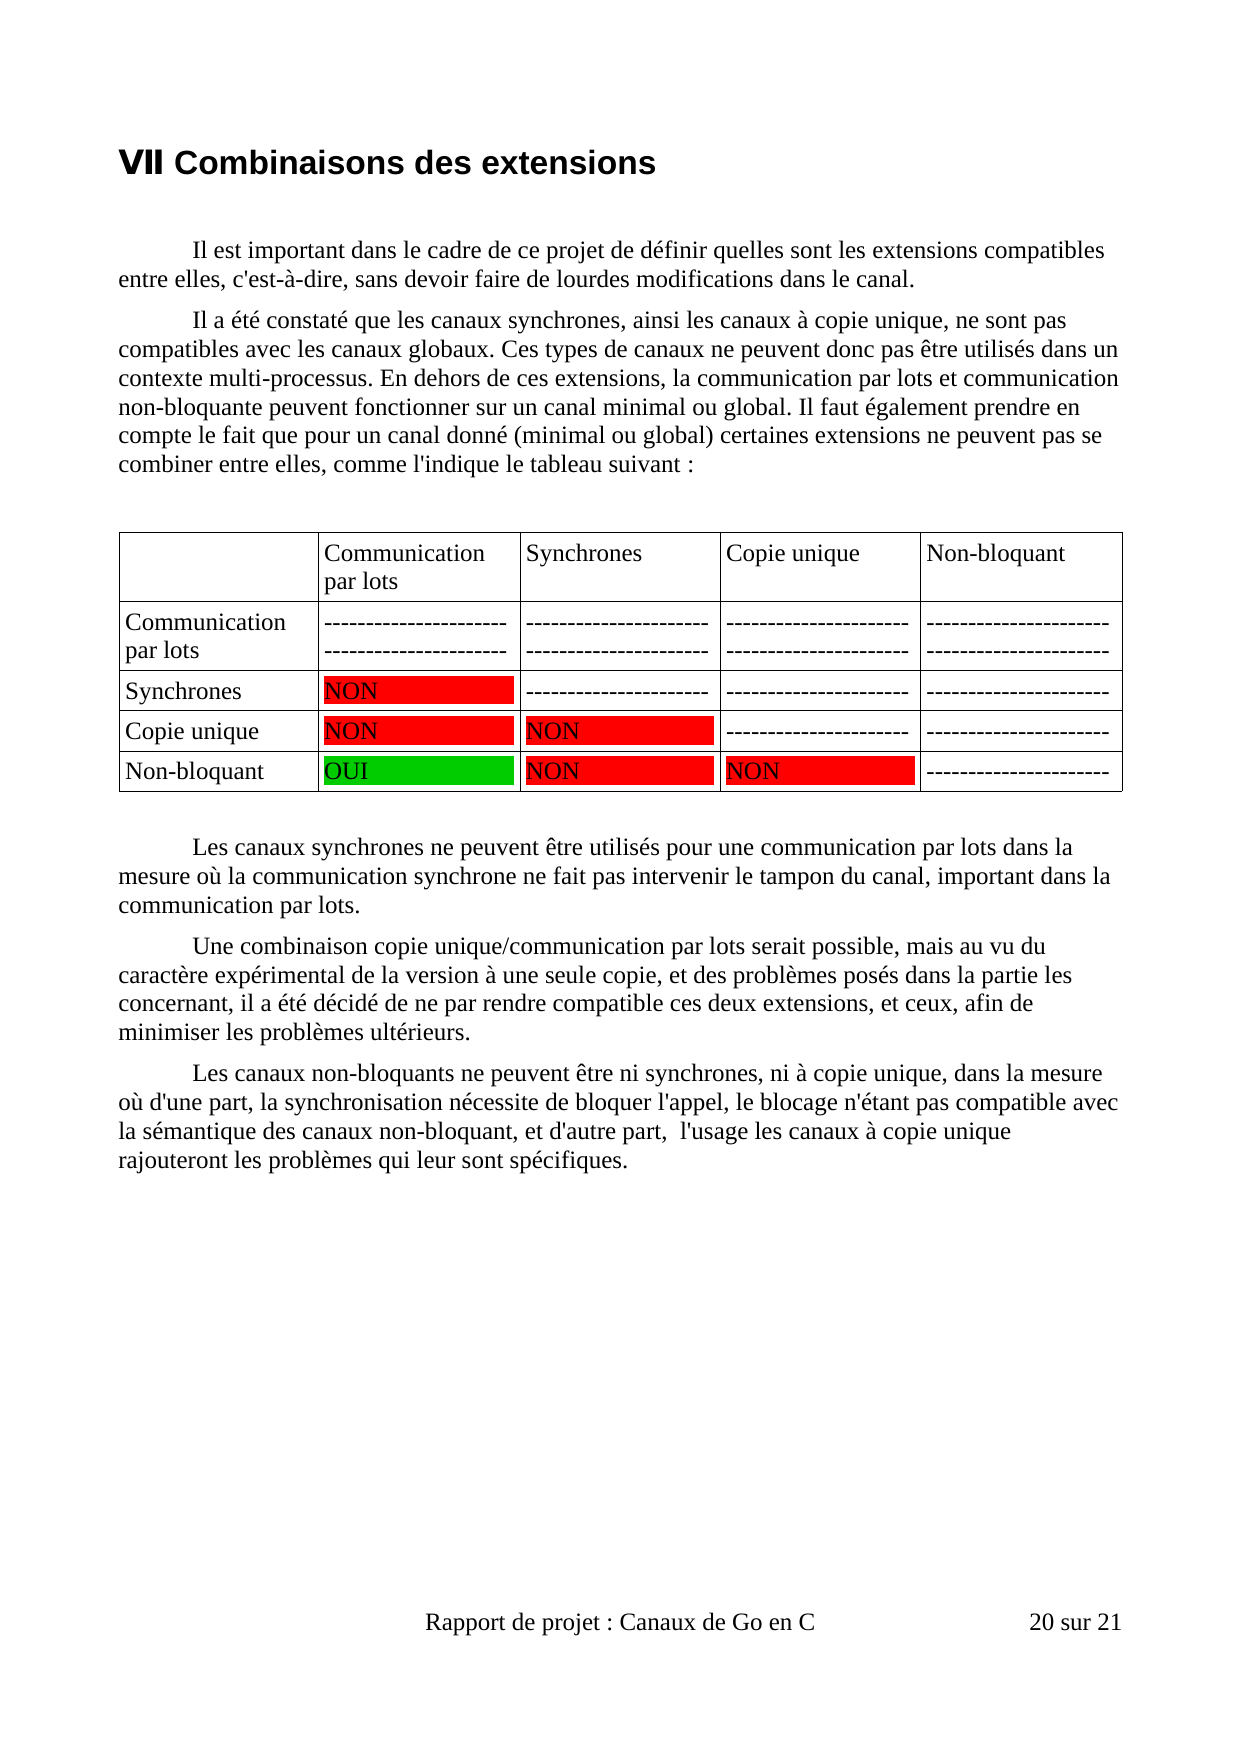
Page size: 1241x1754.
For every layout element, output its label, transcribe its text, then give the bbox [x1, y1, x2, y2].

table_cell Non-bloquant [120, 752, 318, 791]
text Les canaux non-bloquants ne peuvent être ni synchrones, ni à copie unique, dans la mesure où d'une part, la synchronisation nécessite de bloquer l'appel, le blocage n'étant pas compatible avec la sémantique des canaux non-bloquant, et d'autre part, l'usage les canaux à copie unique rajouteront les problèmes qui leur sont spécifiques. [118, 1058, 1122, 1173]
table_cell NON [721, 752, 920, 791]
table_cell Copie unique [120, 711, 318, 751]
table_header Non-bloquant [921, 533, 1122, 601]
table_cell -------------------------------------------- [319, 602, 520, 670]
table_cell NON [319, 711, 520, 751]
table_header Synchrones [521, 533, 720, 601]
table_cell NON [521, 752, 720, 791]
table_header Copie unique [721, 533, 920, 601]
table_cell OUI [319, 752, 520, 791]
table_cell ---------------------- [921, 711, 1122, 751]
table_cell ---------------------- [921, 752, 1122, 791]
text Il est important dans le cadre de ce projet de définir quelles sont les extensions compatibles entre elles, c'est-à-dire, sans devoir faire de lourdes modifications dans le canal. [118, 236, 1122, 293]
table_cell NON [521, 711, 720, 751]
table_header [120, 533, 318, 601]
text Les canaux synchrones ne peuvent être utilisés pour une communication par lots dans la mesure où la communication synchrone ne fait pas intervenir le tampon du canal, important dans la communication par lots. [118, 832, 1122, 918]
table_cell ---------------------- [921, 671, 1122, 710]
text Une combinaison copie unique/communication par lots serait possible, mais au vu du caractère expérimental de la version à une seule copie, et des problèmes posés dans la partie les concernant, il a été décidé de ne par rendre compatible ces deux extensions, et ceux, afin de minimiser les problèmes ultérieurs. [118, 931, 1122, 1046]
table_cell Communication par lots [120, 602, 318, 670]
table_cell Synchrones [120, 671, 318, 710]
table_header Communication par lots [319, 533, 520, 601]
table_cell -------------------------------------------- [521, 602, 720, 670]
table_cell ---------------------- [721, 671, 920, 710]
table_cell ---------------------- [521, 671, 720, 710]
table_cell -------------------------------------------- [921, 602, 1122, 670]
text Il a été constaté que les canaux synchrones, ainsi les canaux à copie unique, ne sont pas compatibles avec les canaux globaux. Ces types de canaux ne peuvent donc pas être utilisés dans un contexte multi-processus. En dehors de ces extensions, la communication par lots et communication non-bloquante peuvent fonctionner sur un canal minimal ou global. Il faut également prendre en compte le fait que pour un canal donné (minimal ou global) certaines extensions ne peuvent pas se combiner entre elles, comme l'indique le tableau suivant : [118, 306, 1122, 478]
table_cell NON [319, 671, 520, 710]
table_cell ---------------------- [721, 711, 920, 751]
subtitle Ⅶ Combinaisons des extensions [118, 143, 1122, 182]
table_cell -------------------------------------------- [721, 602, 920, 670]
